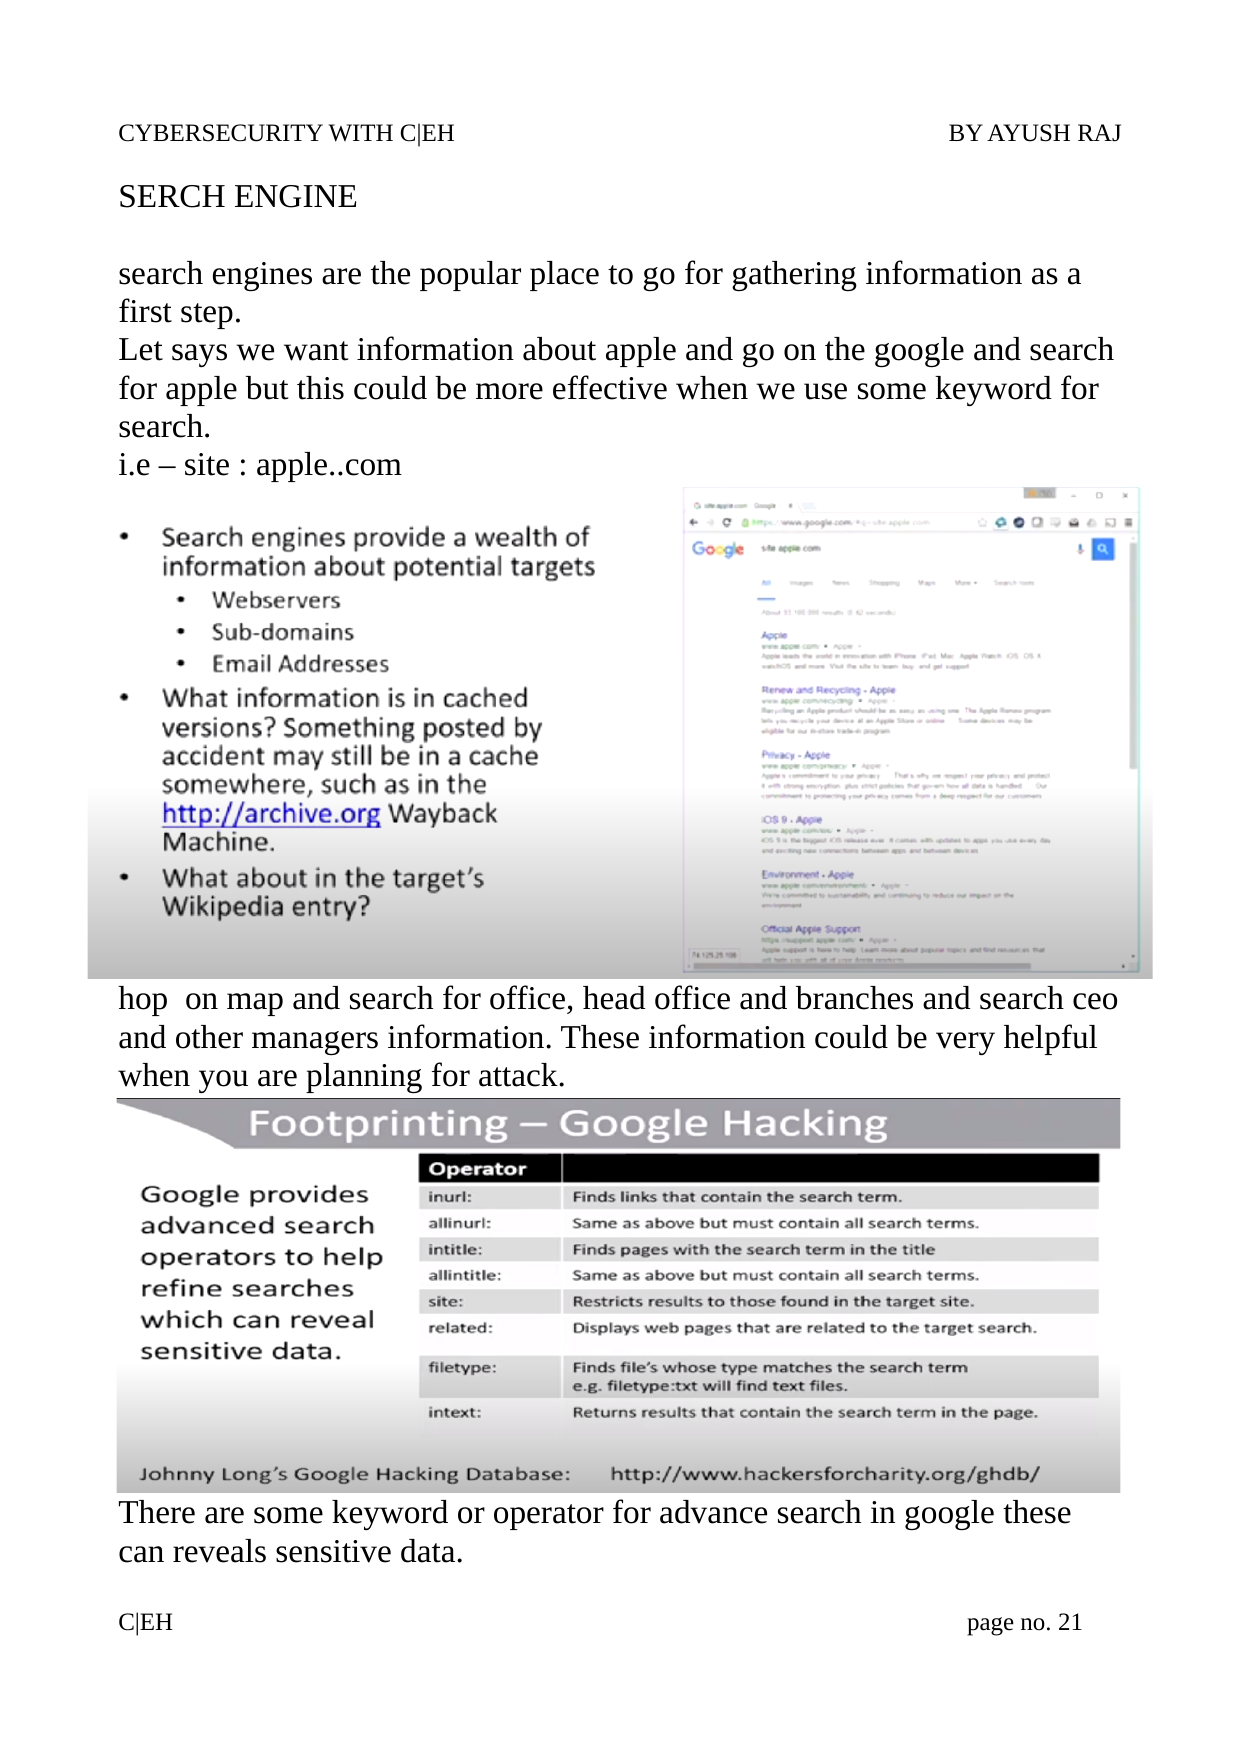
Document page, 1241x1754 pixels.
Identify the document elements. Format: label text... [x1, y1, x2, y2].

text search engines are the popular place to go for gathering information as a first step. [118, 253, 1122, 330]
text i.e – site : apple..com [118, 445, 1122, 483]
text There are some keyword or operator for advance search in google these can reveals sensitive data. [118, 1094, 1122, 1569]
text and other managers information. These information could be very helpful when you are planning for attack. [118, 1017, 1122, 1094]
text hop on map and search for office, head office and branches and search ceo [118, 979, 1122, 1017]
picture [87, 483, 1153, 979]
picture [116, 1098, 1121, 1493]
text SERCH ENGINE [118, 176, 1122, 215]
text Let says we want information about apple and go on the google and search for apple but this could be more effective when we use some keyword for search. [118, 330, 1122, 445]
